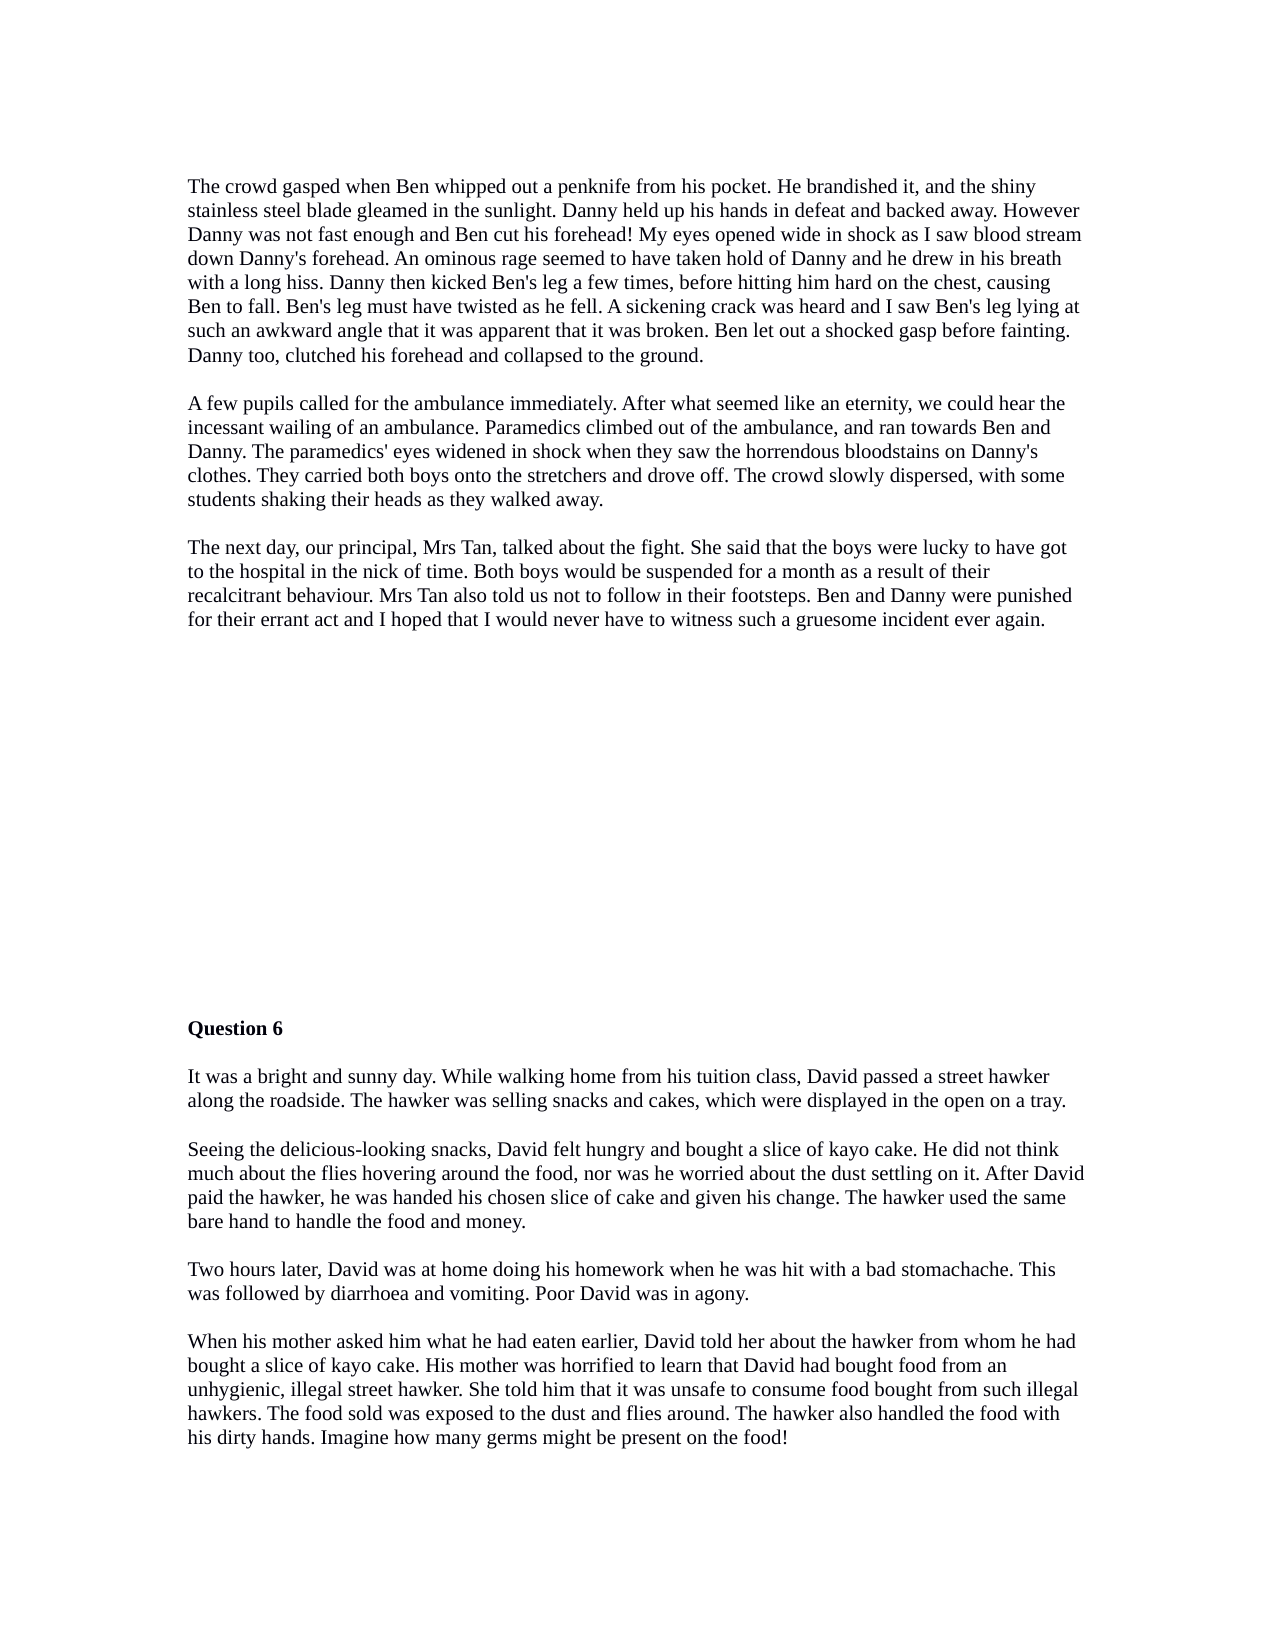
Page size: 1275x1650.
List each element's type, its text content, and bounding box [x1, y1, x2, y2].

text It was a bright and sunny day. While walking home from his tuition class, David passed a street hawker along the roadside. The hawker was selling snacks and cakes, which were displayed in the open on a tray. [187, 1064, 1087, 1112]
text When his mother asked him what he had eaten earlier, David told her about the hawker from whom he had bought a slice of kayo cake. His mother was horrified to learn that David had bought food from an unhygienic, illegal street hawker. She told him that it was unsafe to consume food bought from such illegal hawkers. The food sold was exposed to the dust and flies around. The hawker also handled the food with his dirty hands. Imagine how many germs might be present on the food! [187, 1329, 1087, 1449]
text Two hours later, David was at home doing his homework when he was hit with a bad stomachache. This was followed by diarrhoea and vomiting. Poor David was in agony. [187, 1257, 1087, 1305]
text A few pupils called for the ambulance immediately. After what seemed like an eternity, we could hear the incessant wailing of an ambulance. Paramedics climbed out of the ambulance, and ran towards Ben and Danny. The paramedics' eyes widened in shock when they saw the horrendous bloodstains on Danny's clothes. They carried both boys onto the stretchers and drove off. The crowd slowly dispersed, with some students shaking their heads as they walked away. [187, 391, 1087, 511]
text Seeing the delicious-looking snacks, David felt hungry and bought a slice of kayo cake. He did not think much about the flies hovering around the food, nor was he worried about the dust settling on it. After David paid the hawker, he was handed his chosen slice of cake and given his change. The hawker used the same bare hand to handle the food and money. [187, 1137, 1087, 1233]
text The next day, our principal, Mrs Tan, talked about the fight. She said that the boys were lucky to have got to the hospital in the nick of time. Both boys would be suspended for a month as a result of their recalcitrant behaviour. Mrs Tan also told us not to follow in their footsteps. Ben and Danny were punished for their errant act and I hoped that I would never have to witness such a gruesome incident ever again. [187, 535, 1087, 631]
text Question 6 [187, 1016, 1087, 1040]
text The crowd gasped when Ben whipped out a penknife from his pocket. He brandished it, and the shiny stainless steel blade gleamed in the sunlight. Danny held up his hands in defeat and backed away. However Danny was not fast enough and Ben cut his forehead! My eyes opened wide in shock as I saw blood stream down Danny's forehead. An ominous rage seemed to have taken hold of Danny and he drew in his breath with a long hiss. Danny then kicked Ben's leg a few times, before hitting him hard on the chest, causing Ben to fall. Ben's leg must have twisted as he fell. A sickening crack was heard and I saw Ben's leg lying at such an awkward angle that it was apparent that it was broken. Ben let out a shocked gasp before fainting. Danny too, clutched his forehead and collapsed to the ground. [187, 174, 1087, 367]
